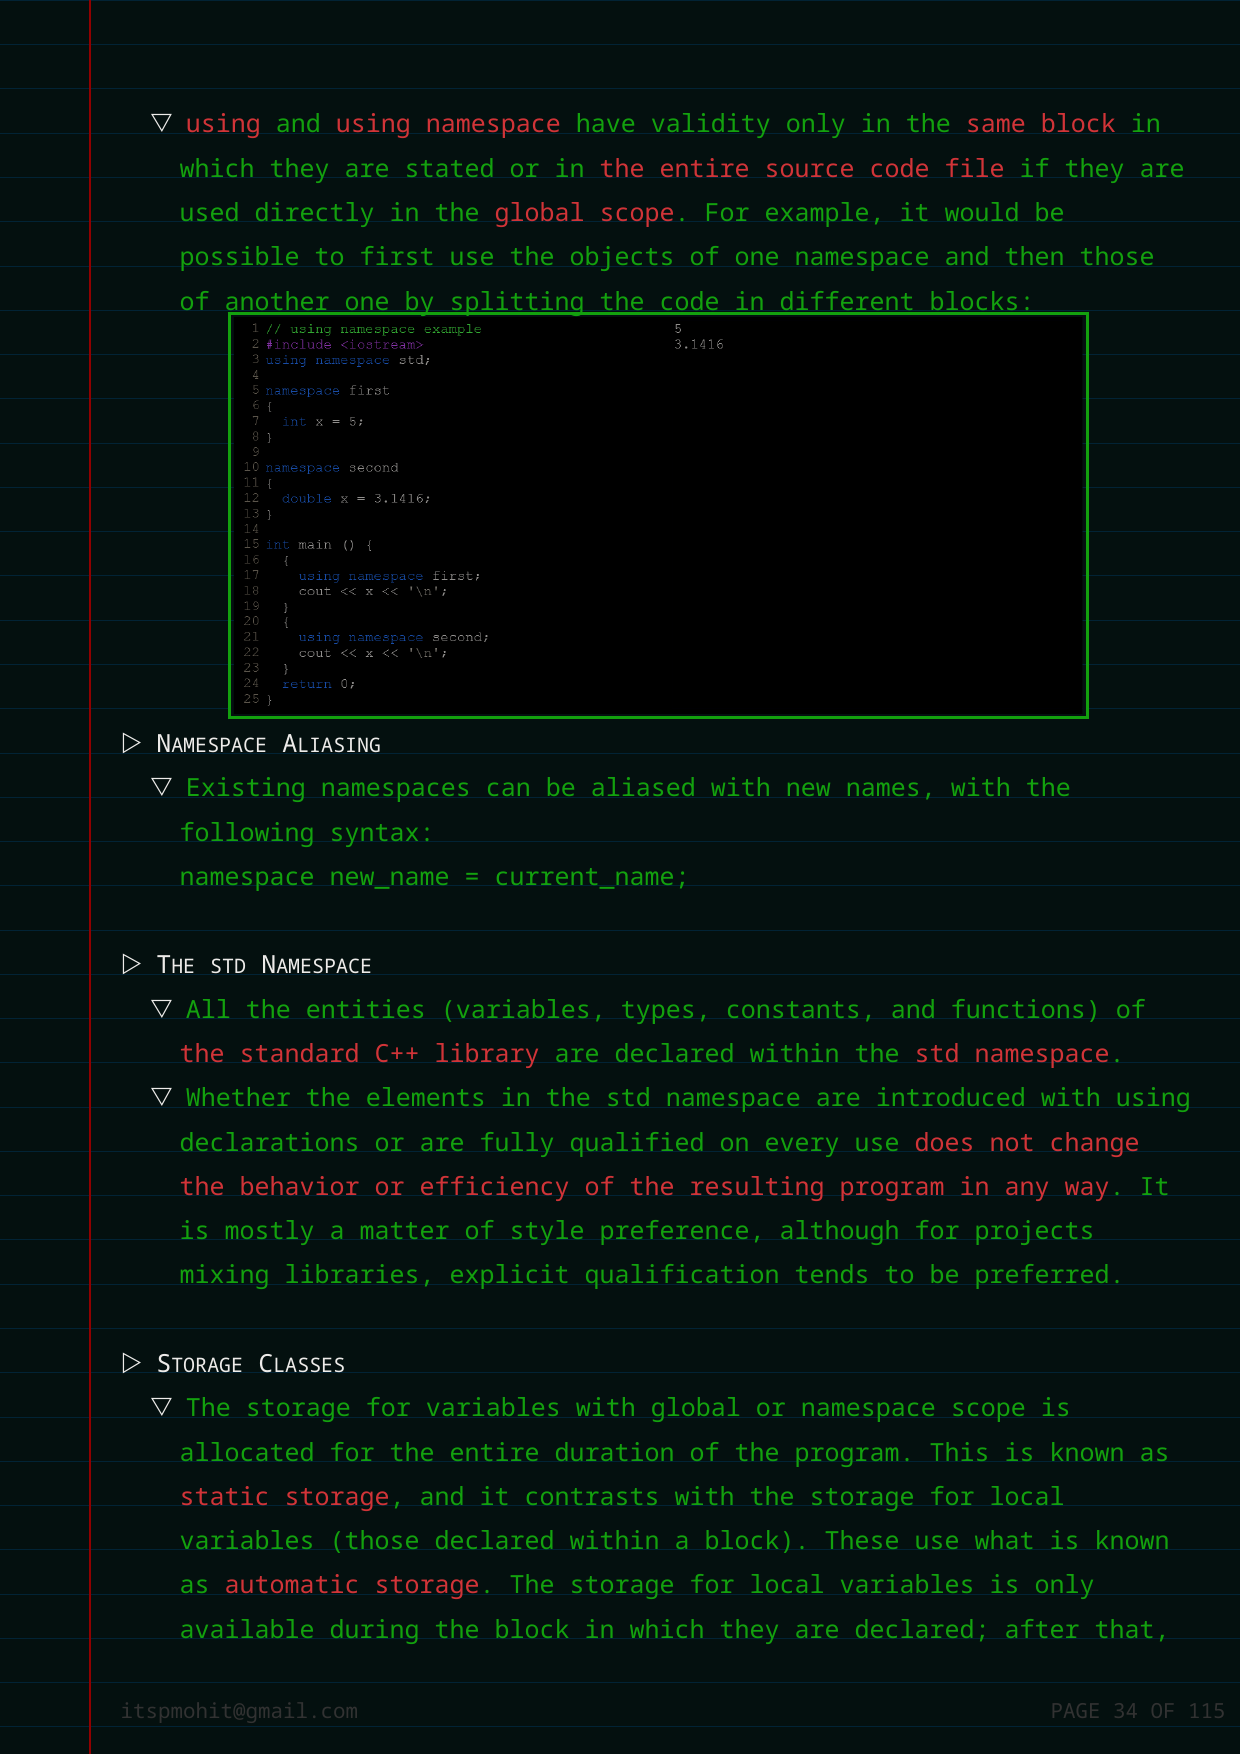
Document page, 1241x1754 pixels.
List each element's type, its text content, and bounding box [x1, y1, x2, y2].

list Whether the elements in the std namespace are introduced with using declarations or are fully qualified on every use does not change the behavior or efficiency of the resulting program in any way. It is mostly a matter of style preference, although for projects mixing libraries, explicit qualification tends to be preferred. [150, 1071, 1196, 1337]
picture [233, 317, 1083, 714]
list using and using namespace have validity only in the same block in which they are stated or in the entire source code file if they are used directly in the global scope. For example, it would be possible to first use the objects of one namespace and then those of another one by splitting the code in different blocks: [150, 97, 1196, 717]
subtitle The std Namespace [120, 938, 1196, 983]
subtitle Namespace Aliasing [120, 717, 1196, 761]
list Existing namespaces can be aliased with new names, with the following syntax: namespace new_name = current_name; [150, 761, 1196, 938]
list The storage for variables with global or namespace scope is allocated for the entire duration of the program. This is known as static storage, and it contrasts with the storage for local variables (those declared within a block). These use what is known as automatic storage. The storage for local variables is only available during the block in which they are declared; after that, [150, 1381, 1196, 1647]
list All the entities (variables, types, constants, and functions) of the standard C++ library are declared within the std namespace. [150, 983, 1196, 1071]
subtitle Storage Classes [120, 1337, 1196, 1381]
